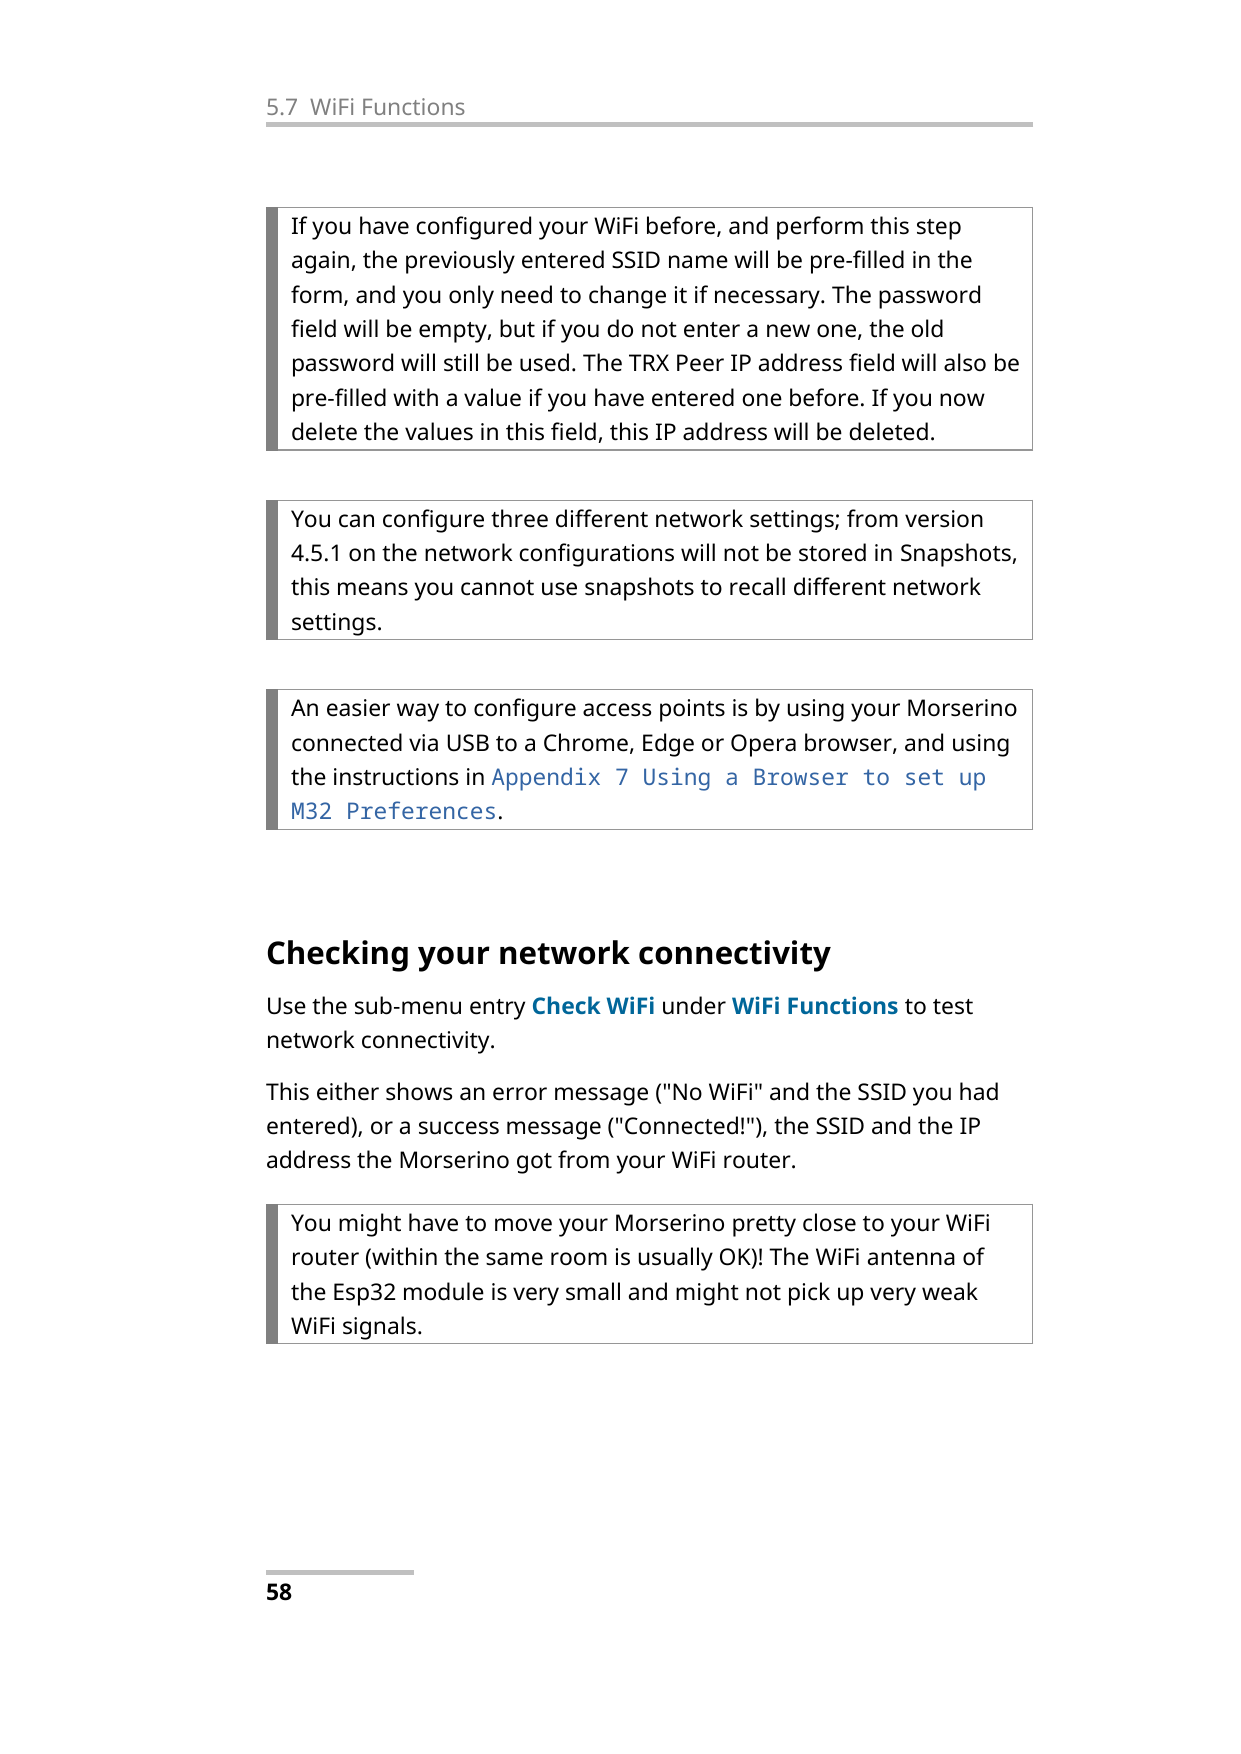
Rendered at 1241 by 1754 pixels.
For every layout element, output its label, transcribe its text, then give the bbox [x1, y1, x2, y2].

text This either shows an error message ("No WiFi" and the SSID you had entered), or a success message ("Connected!"), the SSID and the IP address the Morserino got from your WiFi router. [266, 1075, 1033, 1175]
text If you have configured your WiFi before, and perform this step again, the previously entered SSID name will be pre-filled in the form, and you only need to change it if necessary. The password field will be empty, but if you do not enter a new one, the old password will still be used. The TRX Peer IP address field will also be pre-filled with a value if you have entered one before. If you now delete the values in this field, this IP address will be deleted. [278, 208, 1032, 449]
text Use the sub-menu entry Check WiFi under WiFi Functions to test network connectivity. [266, 990, 1033, 1056]
text An easier way to configure access points is by using your Morserino connected via USB to a Chrome, Edge or Opera browser, and using the instructions in Appendix 7 Using a Browser to set up M32 Preferences. [278, 690, 1032, 829]
subtitle Checking your network connectivity [266, 929, 1033, 973]
text You can configure three different network settings; from version 4.5.1 on the network configurations will not be stored in Snapshots, this means you cannot use snapshots to recall different network settings. [278, 501, 1032, 639]
text You might have to move your Morserino pretty close to your WiFi router (within the same room is usually OK)! The WiFi antenna of the Esp32 module is very small and might not pick up very weak WiFi signals. [278, 1205, 1032, 1343]
